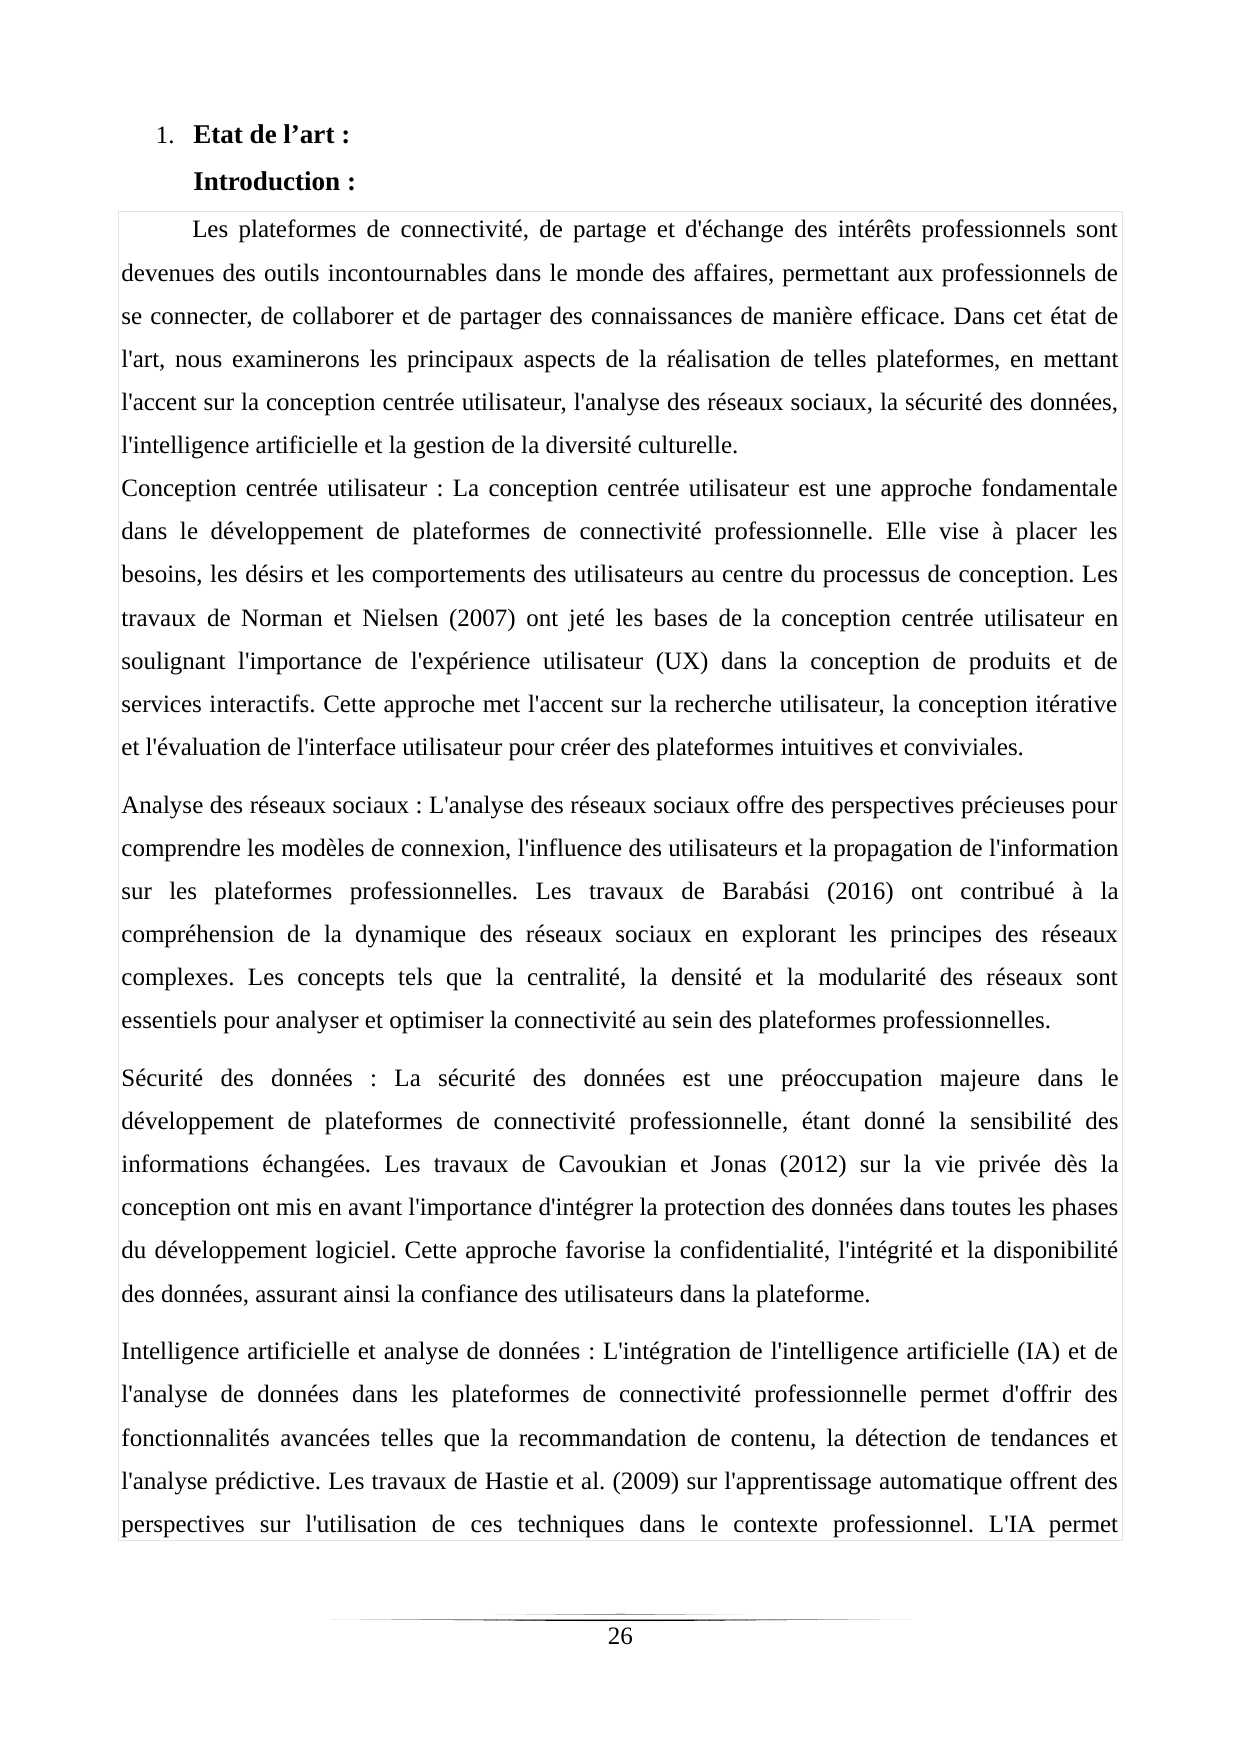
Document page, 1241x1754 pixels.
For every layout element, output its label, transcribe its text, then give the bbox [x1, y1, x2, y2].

text Intelligence artificielle et analyse de données : L'intégration de l'intelligence artificielle (IA) et de l'analyse de données dans les plateformes de connectivité professionnelle permet d'offrir des fonctionnalités avancées telles que la recommandation de contenu, la détection de tendances et l'analyse prédictive. Les travaux de Hastie et al. (2009) sur l'apprentissage automatique offrent des perspectives sur l'utilisation de ces techniques dans le contexte professionnel. L'IA permet [119, 1333, 1122, 1540]
text Les plateformes de connectivité, de partage et d'échange des intérêts professionnels sont devenues des outils incontournables dans le monde des affaires, permettant aux professionnels de se connecter, de collaborer et de partager des connaissances de manière efficace. Dans cet état de l'art, nous examinerons les principaux aspects de la réalisation de telles plateformes, en mettant l'accent sur la conception centrée utilisateur, l'analyse des réseaux sociaux, la sécurité des données, l'intelligence artificielle et la gestion de la diversité culturelle. [119, 212, 1122, 459]
text Analyse des réseaux sociaux : L'analyse des réseaux sociaux offre des perspectives précieuses pour comprendre les modèles de connexion, l'influence des utilisateurs et la propagation de l'information sur les plateformes professionnelles. Les travaux de Barabási (2016) ont contribué à la compréhension de la dynamique des réseaux sociaux en explorant les principes des réseaux complexes. Les concepts tels que la centralité, la densité et la modularité des réseaux sont essentiels pour analyser et optimiser la connectivité au sein des plateformes professionnelles. [119, 787, 1122, 1034]
list Etat de l’art : [156, 118, 1122, 149]
list Introduction : [156, 165, 1122, 196]
text Conception centrée utilisateur : La conception centrée utilisateur est une approche fondamentale dans le développement de plateformes de connectivité professionnelle. Elle vise à placer les besoins, les désirs et les comportements des utilisateurs au centre du processus de conception. Les travaux de Norman et Nielsen (2007) ont jeté les bases de la conception centrée utilisateur en soulignant l'importance de l'expérience utilisateur (UX) dans la conception de produits et de services interactifs. Cette approche met l'accent sur la recherche utilisateur, la conception itérative et l'évaluation de l'interface utilisateur pour créer des plateformes intuitives et conviviales. [119, 470, 1122, 761]
text Sécurité des données : La sécurité des données est une préoccupation majeure dans le développement de plateformes de connectivité professionnelle, étant donné la sensibilité des informations échangées. Les travaux de Cavoukian et Jonas (2012) sur la vie privée dès la conception ont mis en avant l'importance d'intégrer la protection des données dans toutes les phases du développement logiciel. Cette approche favorise la confidentialité, l'intégrité et la disponibilité des données, assurant ainsi la confiance des utilisateurs dans la plateforme. [119, 1060, 1122, 1307]
picture [171, 1613, 1069, 1622]
